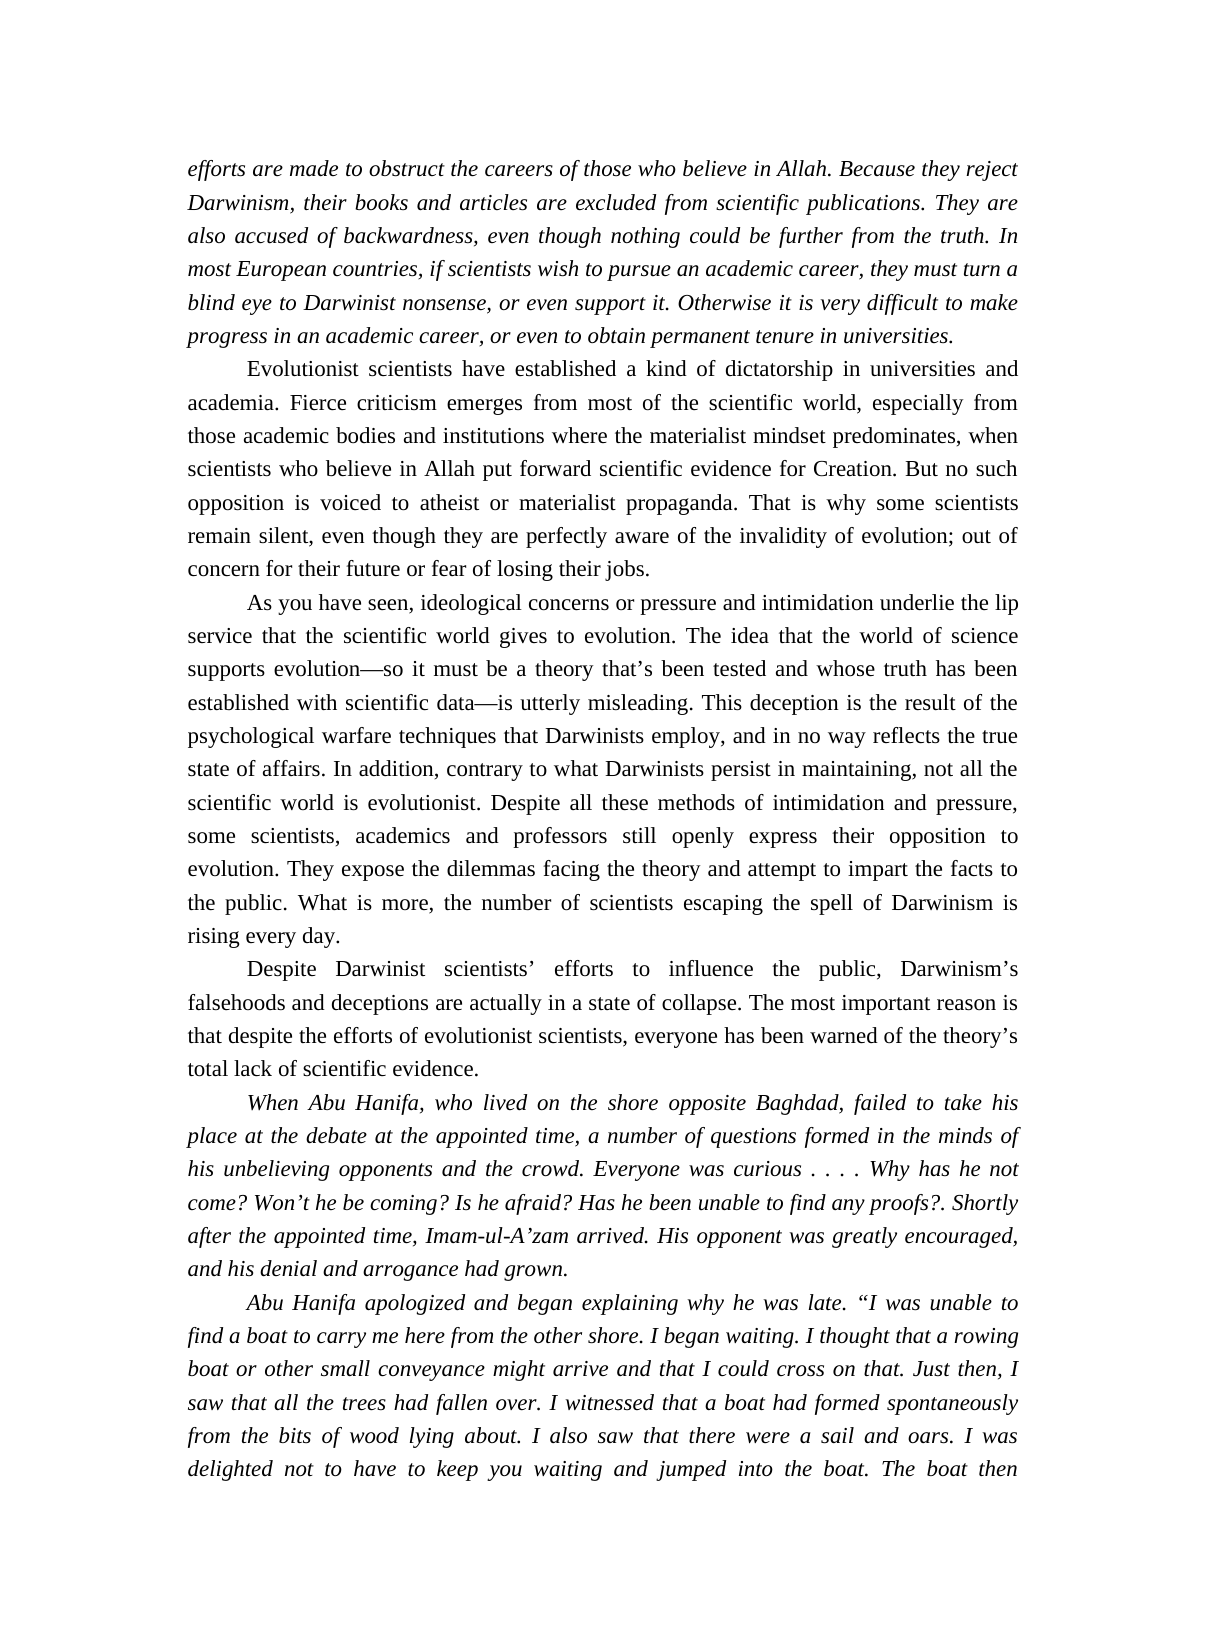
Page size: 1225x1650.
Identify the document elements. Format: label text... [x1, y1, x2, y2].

text Despite Darwinist scientists’ efforts to influence the public, Darwinism’s falsehoods and deceptions are actually in a state of collapse. The most important reason is that despite the efforts of evolutionist scientists, everyone has been warned of the theory’s total lack of scientific evidence. [187, 950, 1020, 1083]
text Abu Hanifa apologized and began explaining why he was late. “I was unable to find a boat to carry me here from the other shore. I began waiting. I thought that a rowing boat or other small conveyance might arrive and that I could cross on that. Just then, I saw that all the trees had fallen over. I witnessed that a boat had formed spontaneously from the bits of wood lying about. I also saw that there were a sail and oars. I was delighted not to have to keep you waiting and jumped into the boat. The boat then [187, 1283, 1020, 1483]
text When Abu Hanifa, who lived on the shore opposite Baghdad, failed to take his place at the debate at the appointed time, a number of questions formed in the minds of his unbelieving opponents and the crowd. Everyone was curious . . . . Why has he not come? Won’t he be coming? Is he afraid? Has he been unable to find any proofs?. Shortly after the appointed time, Imam-ul-A’zam arrived. His opponent was greatly encouraged, and his denial and arrogance had grown. [187, 1083, 1020, 1283]
text efforts are made to obstruct the careers of those who believe in Allah. Because they reject Darwinism, their books and articles are excluded from scientific publications. They are also accused of backwardness, even though nothing could be further from the truth. In most European countries, if scientists wish to pursue an academic career, they must turn a blind eye to Darwinist nonsense, or even support it. Otherwise it is very difficult to make progress in an academic career, or even to obtain permanent tenure in universities. [187, 150, 1020, 350]
text As you have seen, ideological concerns or pressure and intimidation underlie the lip service that the scientific world gives to evolution. The idea that the world of science supports evolution—so it must be a theory that’s been tested and whose truth has been established with scientific data—is utterly misleading. This deception is the result of the psychological warfare techniques that Darwinists employ, and in no way reflects the true state of affairs. In addition, contrary to what Darwinists persist in maintaining, not all the scientific world is evolutionist. Despite all these methods of intimidation and pressure, some scientists, academics and professors still openly express their opposition to evolution. They expose the dilemmas facing the theory and attempt to impart the facts to the public. What is more, the number of scientists escaping the spell of Darwinism is rising every day. [187, 583, 1020, 950]
text Evolutionist scientists have established a kind of dictatorship in universities and academia. Fierce criticism emerges from most of the scientific world, especially from those academic bodies and institutions where the materialist mindset predominates, when scientists who believe in Allah put forward scientific evidence for Creation. But no such opposition is voiced to atheist or materialist propaganda. That is why some scientists remain silent, even though they are perfectly aware of the invalidity of evolution; out of concern for their future or fear of losing their jobs. [187, 350, 1020, 583]
